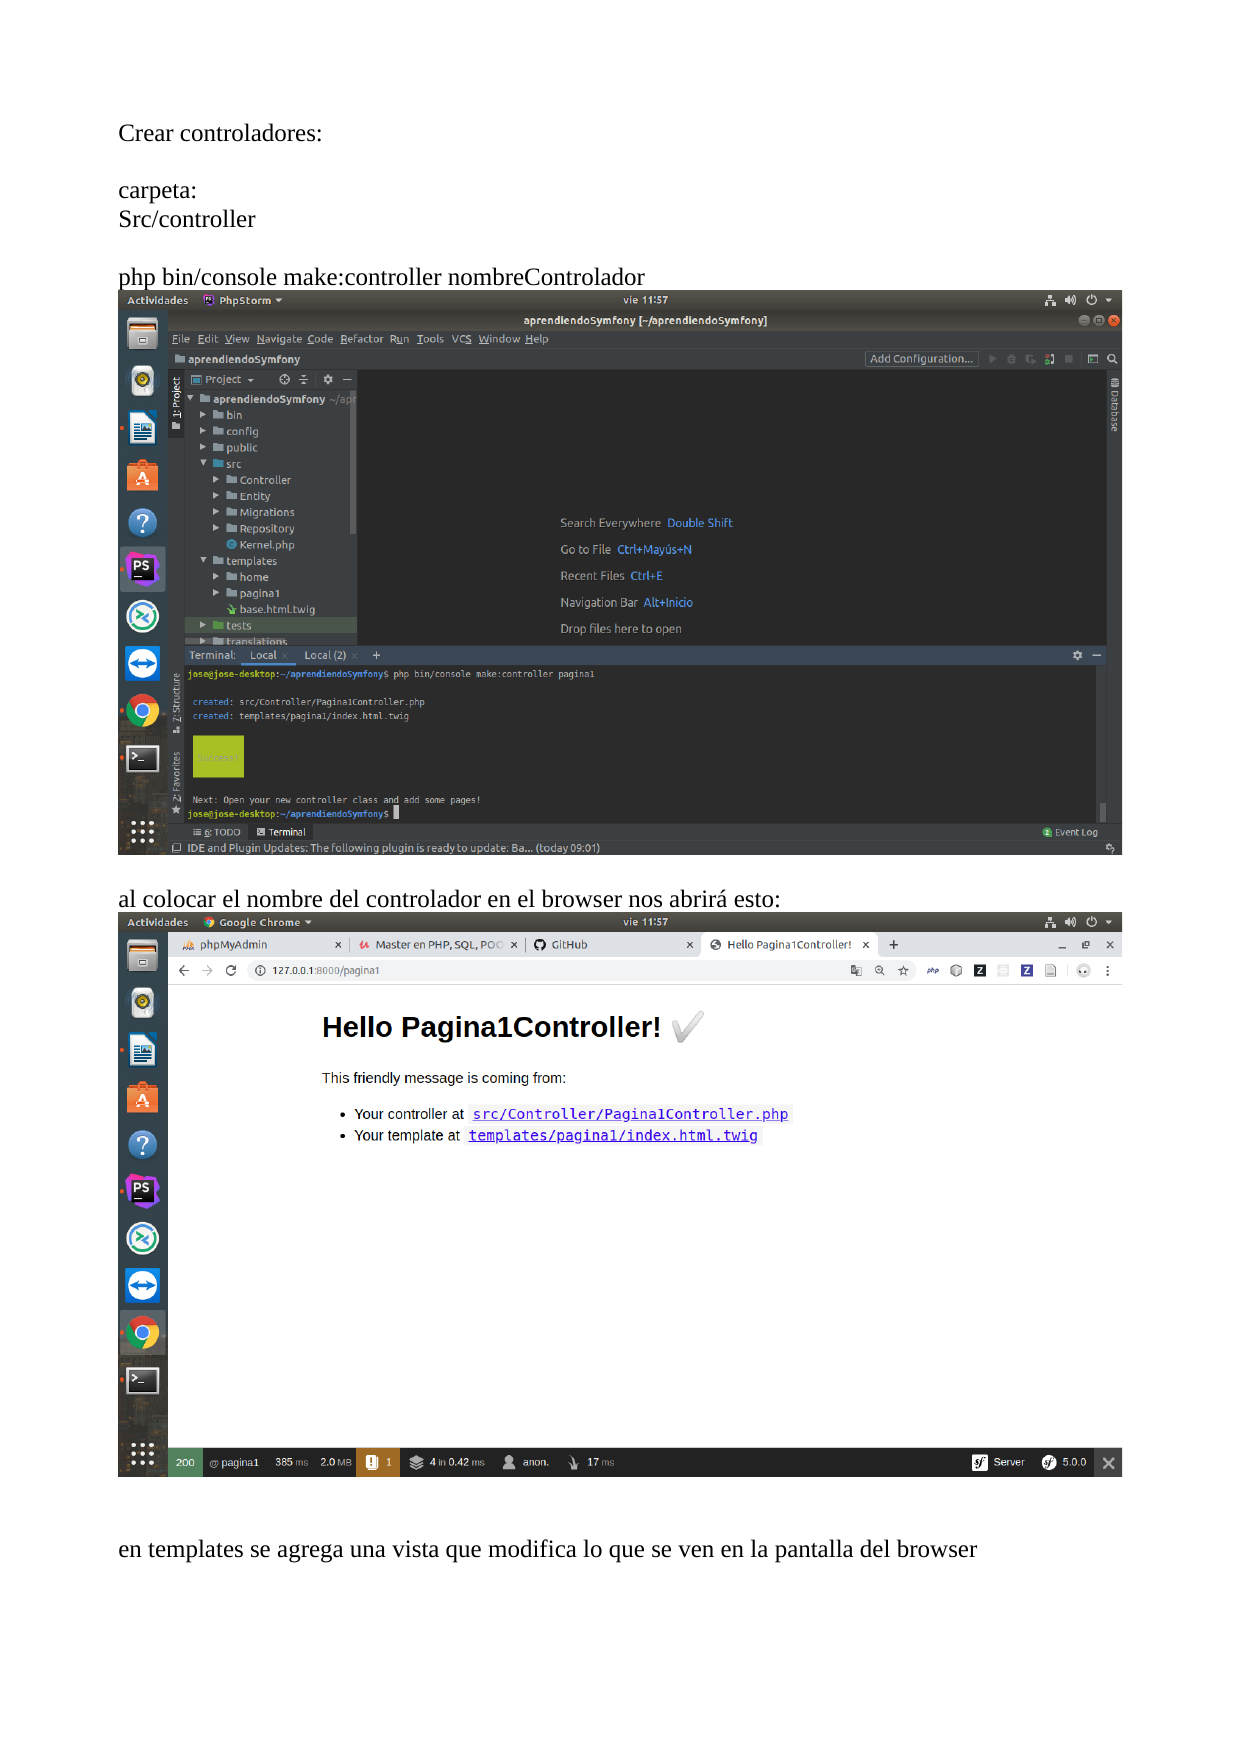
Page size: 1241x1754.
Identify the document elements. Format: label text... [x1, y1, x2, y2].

text al colocar el nombre del controlador en el browser nos abrirá esto: [118, 884, 1122, 912]
text en templates se agrega una vista que modifica lo que se ven en la pantalla del browser [118, 1534, 1122, 1563]
text php bin/console make:controller nombreControlador [118, 262, 1122, 290]
text carpeta: [118, 176, 1122, 204]
text Crear controladores: [118, 118, 1122, 147]
text Src/controller [118, 204, 1122, 233]
